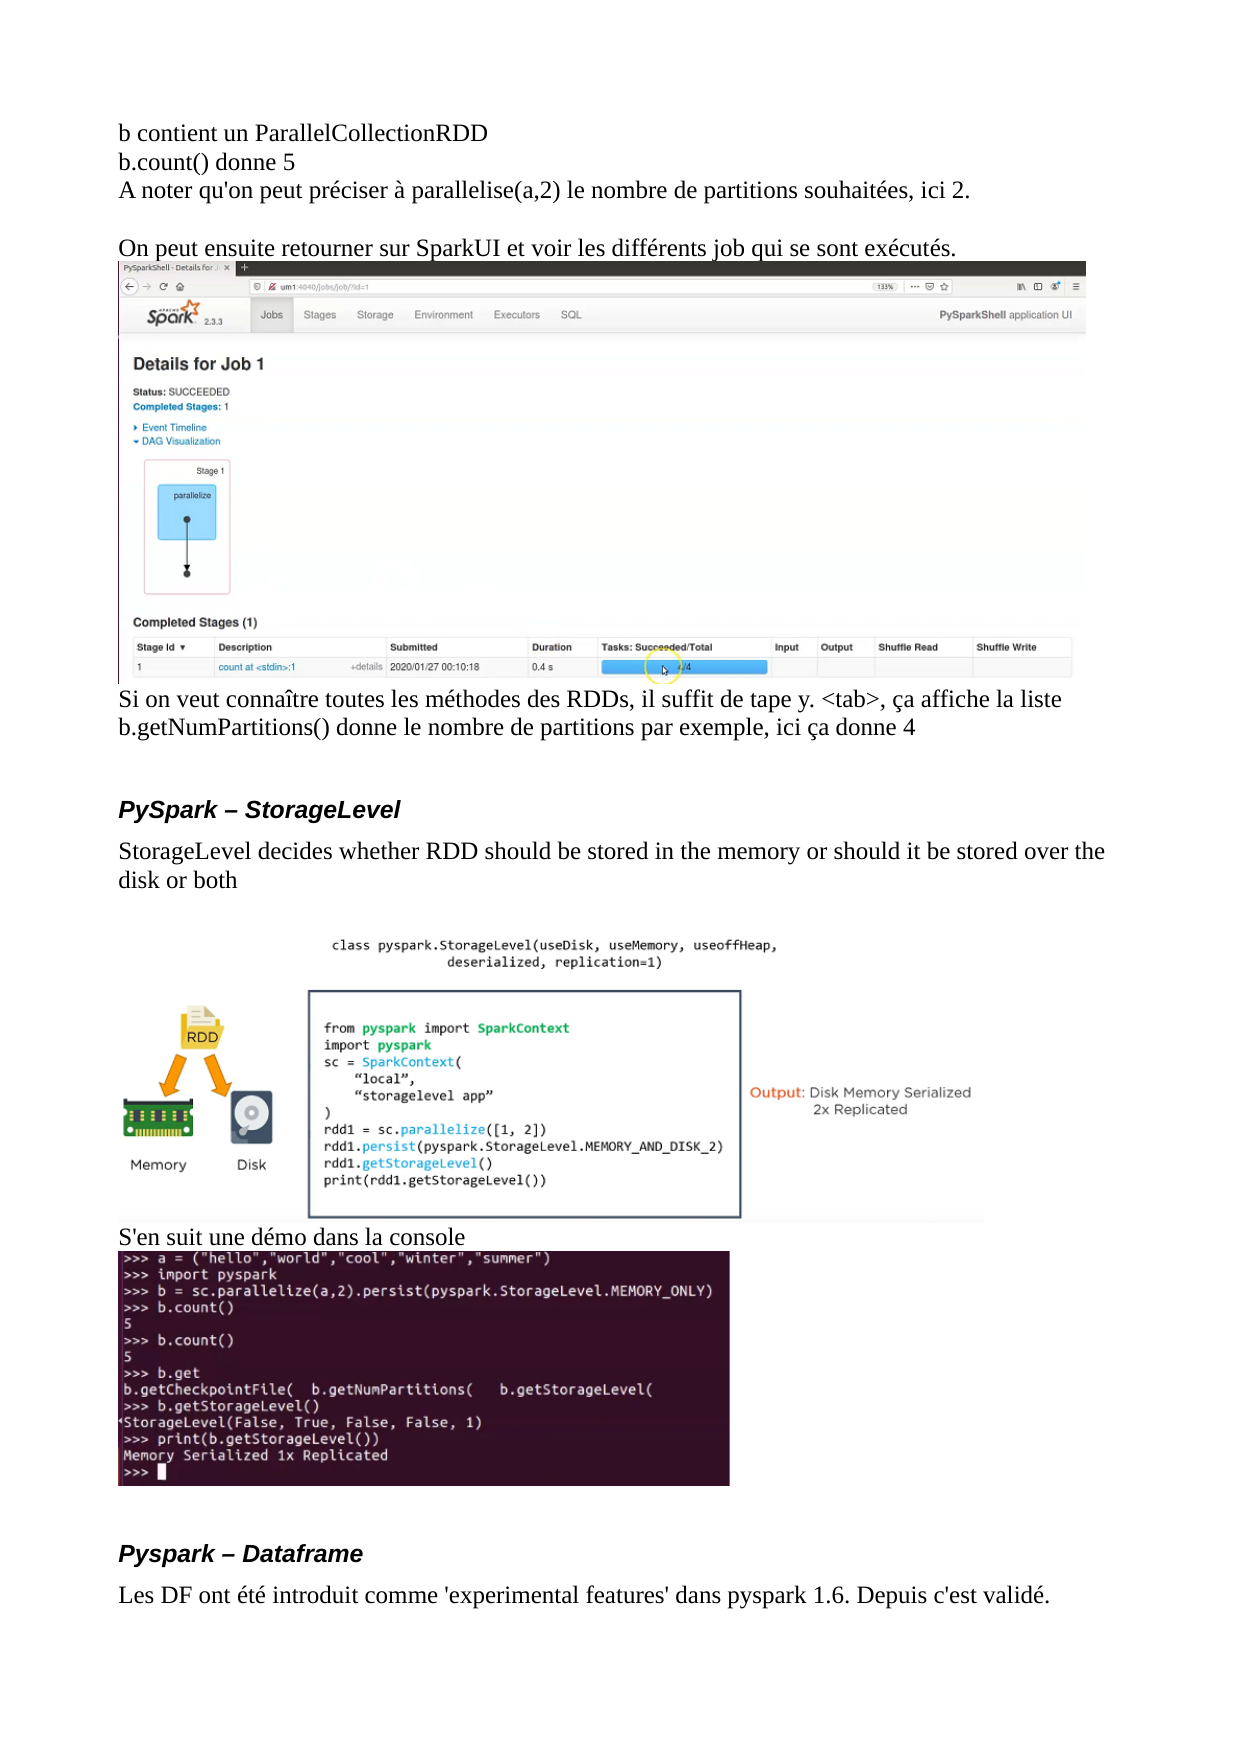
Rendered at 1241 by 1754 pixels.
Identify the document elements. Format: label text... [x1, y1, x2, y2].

subtitle Pyspark – Dataframe [118, 1539, 1122, 1568]
text A noter qu'on peut préciser à parallelise(a,2) le nombre de partitions souhaitées, ici 2. [118, 176, 1122, 204]
text b.getNumPartitions() donne le nombre de partitions par exemple, ici ça donne 4 [118, 712, 1122, 741]
text S'en suit une démo dans la console [118, 1222, 1122, 1251]
picture [118, 261, 1086, 684]
text StorageLevel decides whether RDD should be stored in the memory or should it be stored over the disk or both [118, 836, 1122, 893]
subtitle PySpark – StorageLevel [118, 795, 1122, 823]
picture [118, 1251, 730, 1486]
text On peut ensuite retourner sur SparkUI et voir les différents job qui se sont exécutés. [118, 233, 1122, 262]
picture [118, 922, 984, 1223]
text b contient un ParallelCollectionRDD [118, 118, 1122, 147]
text Les DF ont été introduit comme 'experimental features' dans pyspark 1.6. Depuis c'est validé. [118, 1580, 1122, 1609]
text Si on veut connaître toutes les méthodes des RDDs, il suffit de tape y. <tab>, ça affiche la liste [118, 684, 1122, 712]
text b.count() donne 5 [118, 147, 1122, 176]
